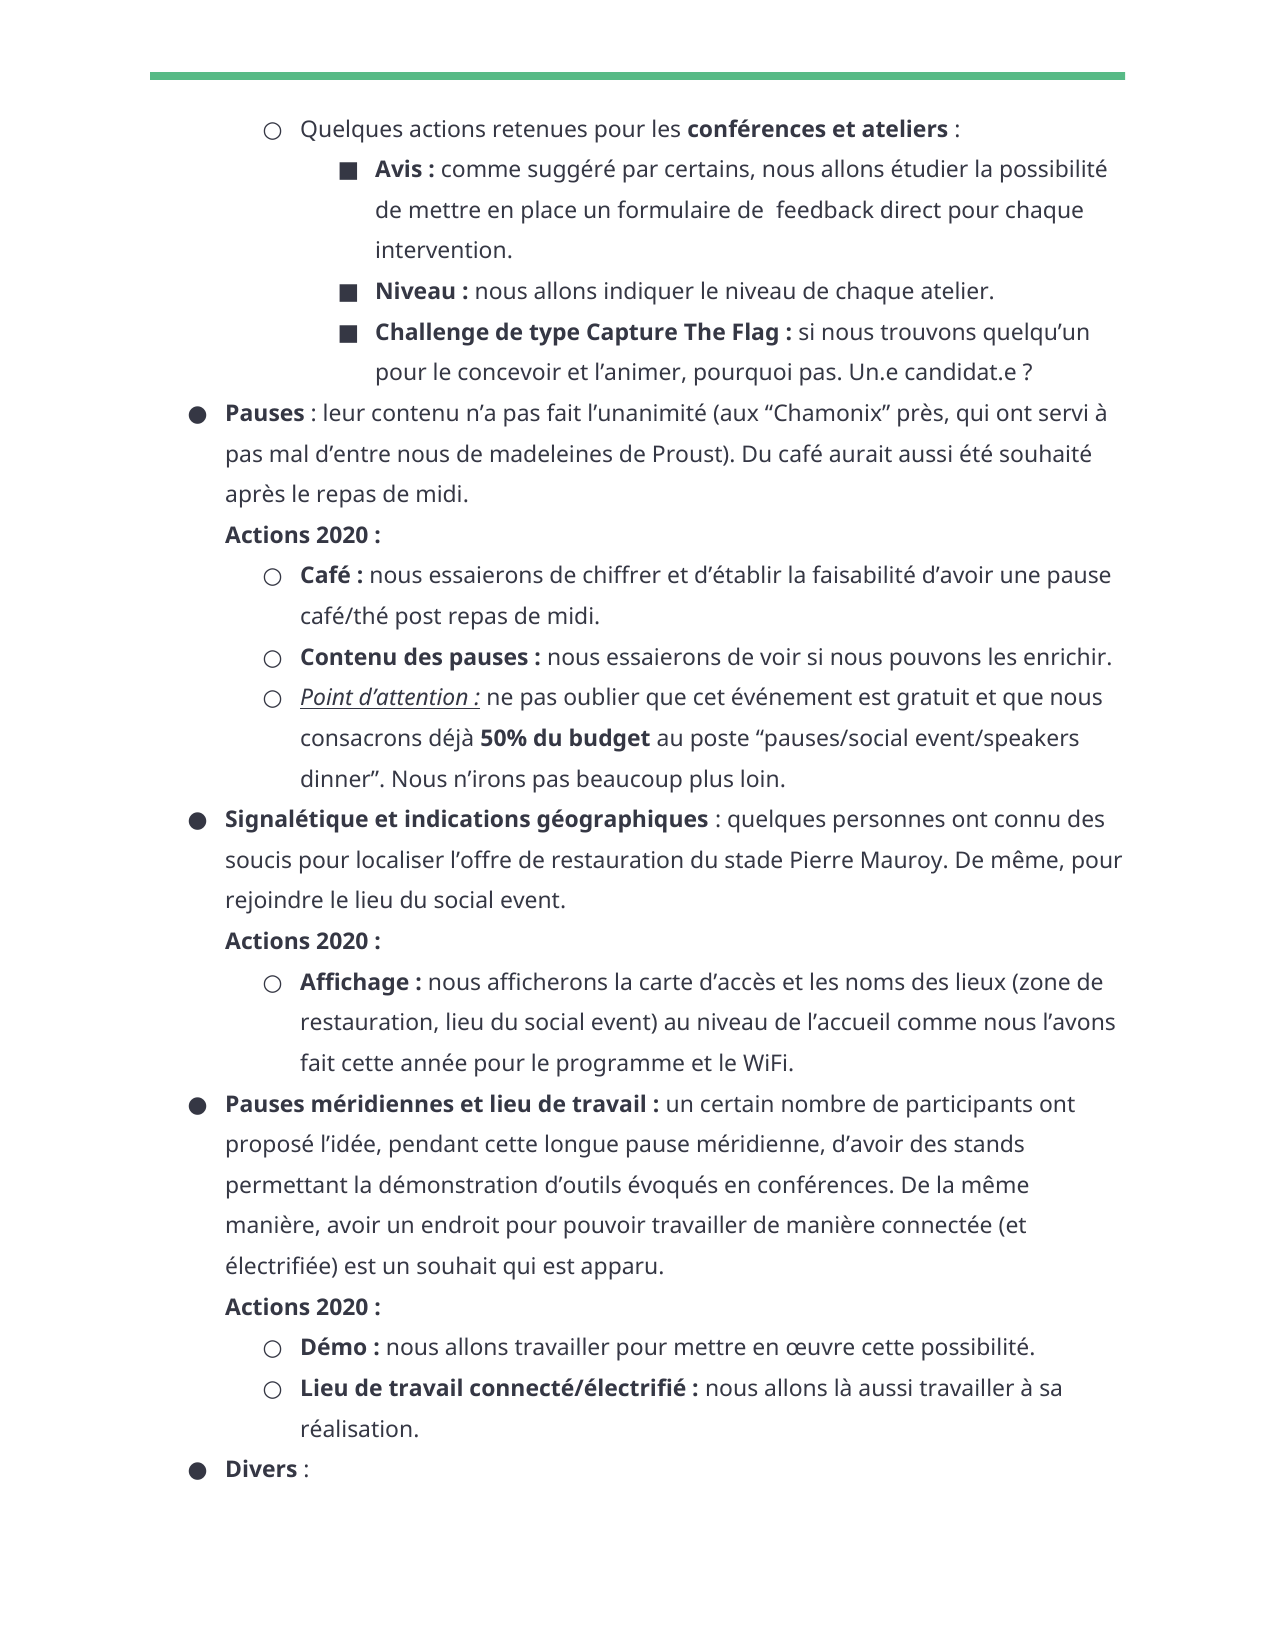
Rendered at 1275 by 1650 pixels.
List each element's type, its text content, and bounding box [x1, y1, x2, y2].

list Challenge de type Capture The Flag : si nous trouvons quelqu’un pour le concevoir et l’animer, pourquoi pas. Un.e candidat.e ? [337, 316, 1125, 387]
list Divers : [187, 1453, 1125, 1484]
list Affichage : nous afficherons la carte d’accès et les noms des lieux (zone de restauration, lieu du social event) au niveau de l’accueil comme nous l’avons fait cette année pour le programme et le WiFi. [262, 966, 1125, 1078]
list Pauses méridiennes et lieu de travail : un certain nombre de participants ont proposé l’idée, pendant cette longue pause méridienne, d’avoir des stands permettant la démonstration d’outils évoqués en conférences. De la même manière, avoir un endroit pour pouvoir travailler de manière connectée (et électrifiée) est un souhait qui est apparu. Actions 2020 : [187, 1087, 1125, 1322]
list Avis : comme suggéré par certains, nous allons étudier la possibilité de mettre en place un formulaire de feedback direct pour chaque intervention. [337, 153, 1125, 266]
list Point d’attention : ne pas oublier que cet événement est gratuit et que nous consacrons déjà 50% du budget au poste “pauses/social event/speakers dinner”. Nous n’irons pas beaucoup plus loin. [262, 681, 1125, 794]
list Lieu de travail connecté/électrifié : nous allons là aussi travailler à sa réalisation. [262, 1372, 1125, 1444]
list Café : nous essaierons de chiffrer et d’établir la faisabilité d’avoir une pause café/thé post repas de midi. [262, 559, 1125, 631]
list Signalétique et indications géographiques : quelques personnes ont connu des soucis pour localiser l’offre de restauration du stade Pierre Mauroy. De même, pour rejoindre le lieu du social event. Actions 2020 : [187, 803, 1125, 956]
list Niveau : nous allons indiquer le niveau de chaque atelier. [337, 275, 1125, 306]
list Quelques actions retenues pour les conférences et ateliers : [262, 112, 1125, 144]
picture [150, 72, 1125, 80]
list Pauses : leur contenu n’a pas fait l’unanimité (aux “Chamonix” près, qui ont servi à pas mal d’entre nous de madeleines de Proust). Du café aurait aussi été souhaité après le repas de midi. Actions 2020 : [187, 397, 1125, 550]
list Contenu des pauses : nous essaierons de voir si nous pouvons les enrichir. [262, 641, 1125, 672]
list Démo : nous allons travailler pour mettre en œuvre cette possibilité. [262, 1331, 1125, 1362]
